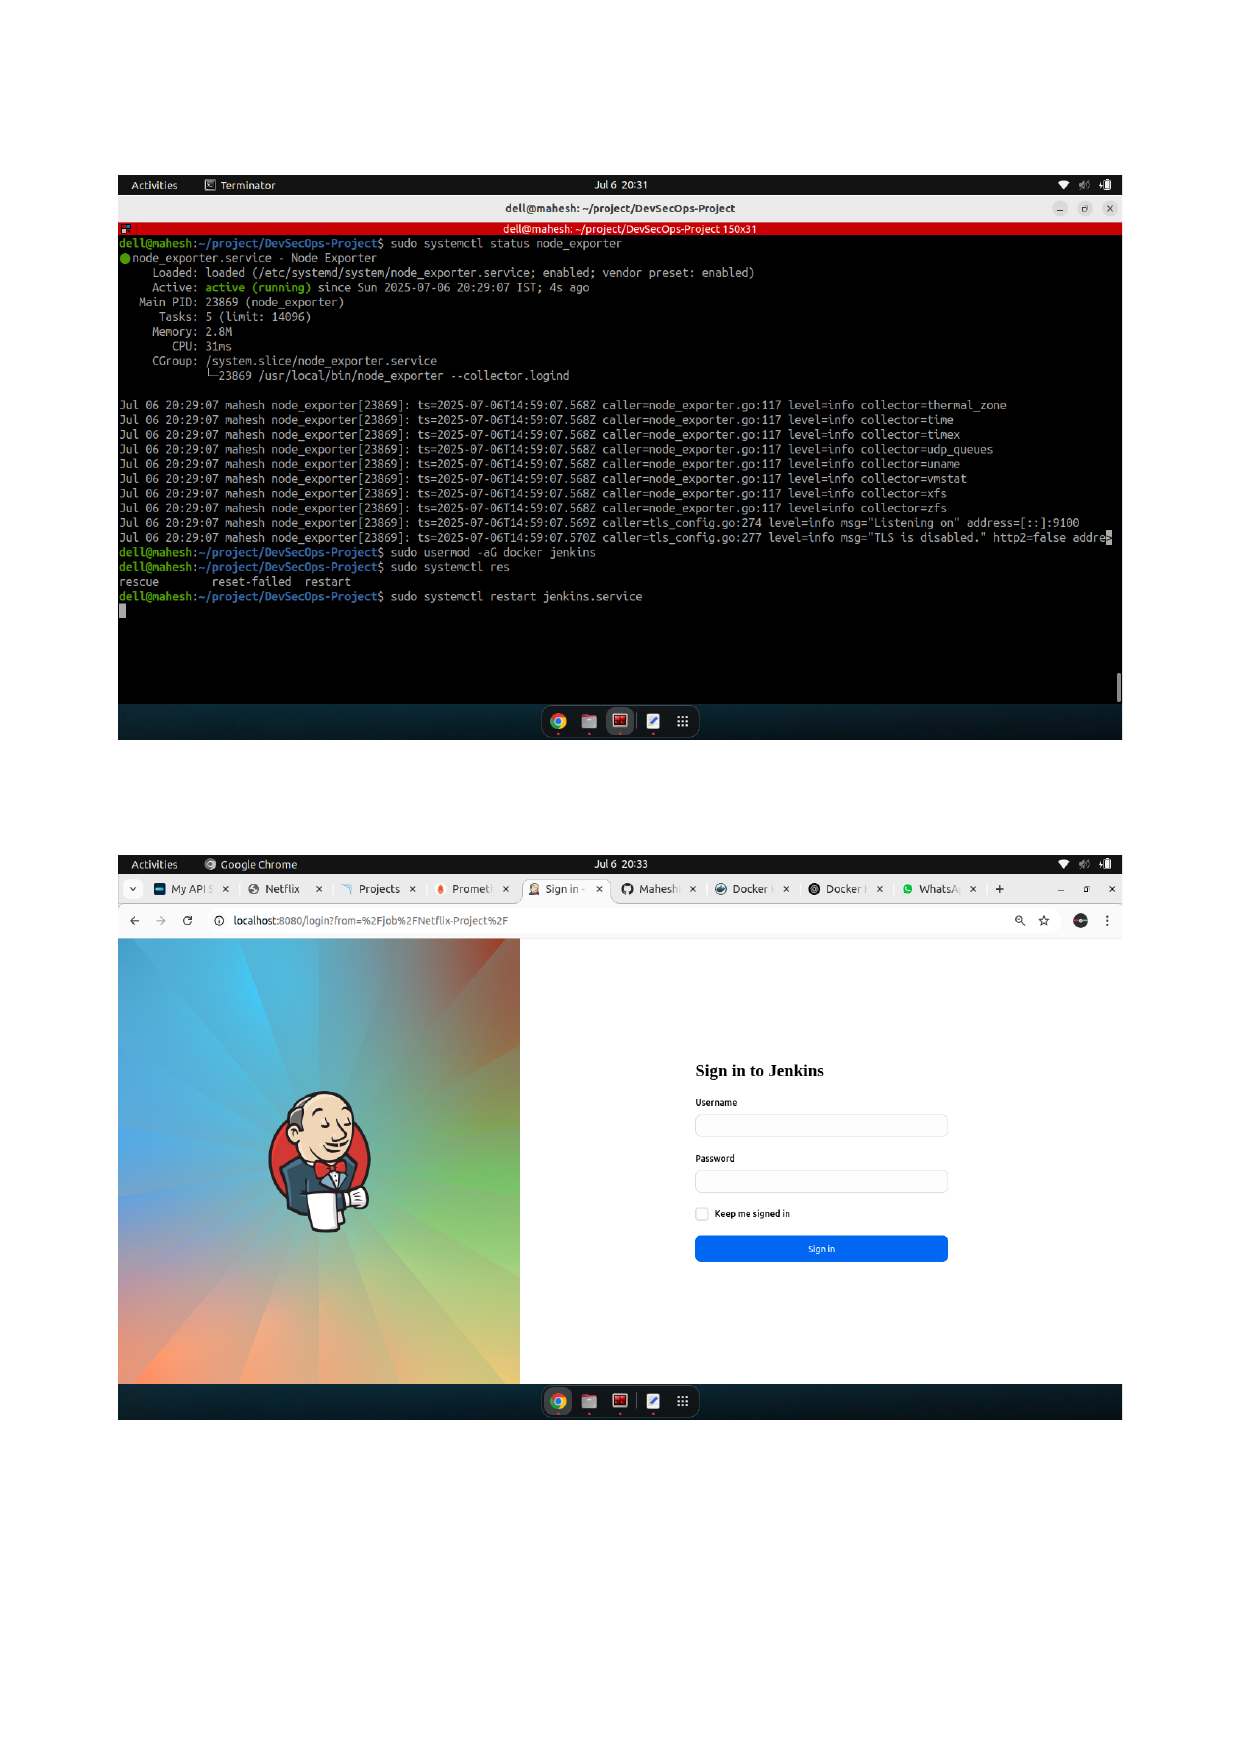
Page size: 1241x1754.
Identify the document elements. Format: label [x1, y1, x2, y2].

picture [118, 855, 1123, 1420]
picture [118, 175, 1123, 740]
